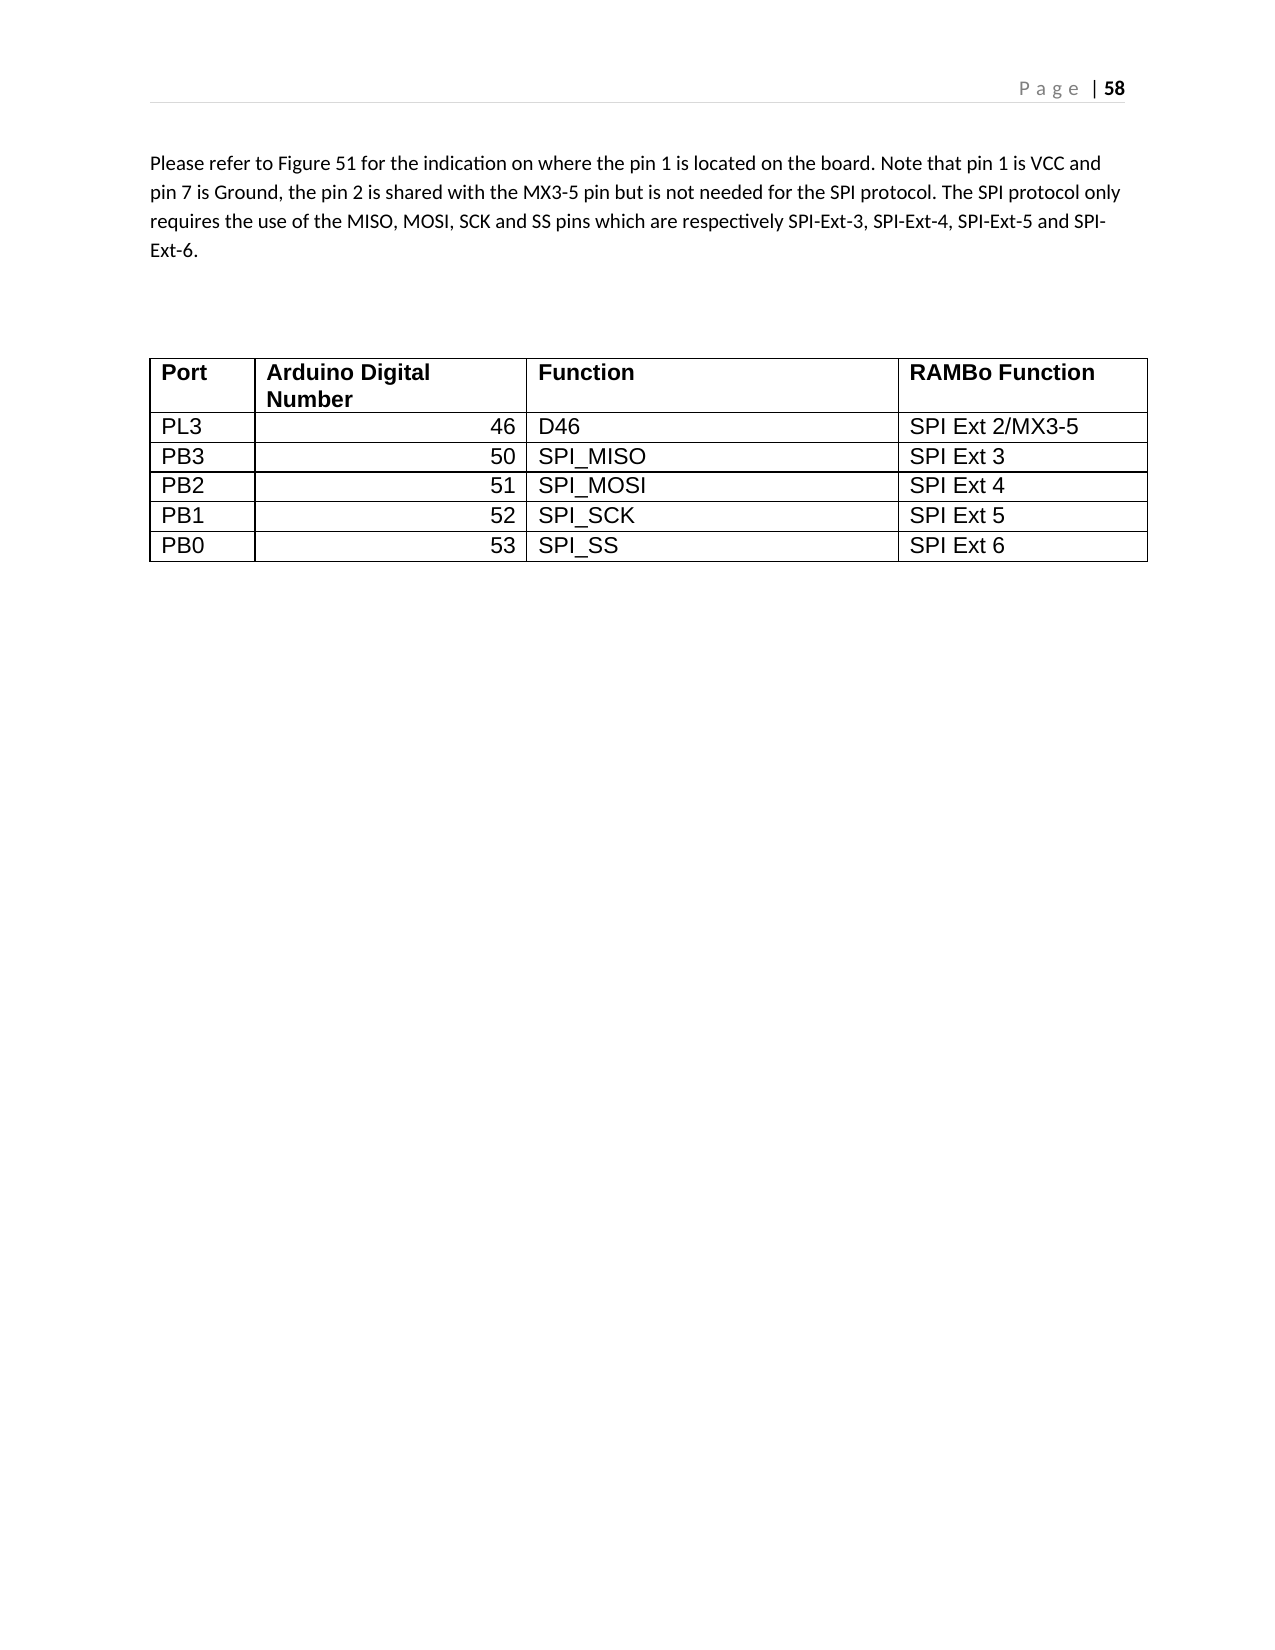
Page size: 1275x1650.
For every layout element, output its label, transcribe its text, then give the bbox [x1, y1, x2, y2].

table_cell SPI_SS [527, 532, 898, 561]
table_cell SPI_MOSI [527, 473, 898, 501]
table_cell PB1 [151, 502, 254, 531]
table_header Function [527, 359, 898, 412]
table_cell SPI Ext 3 [899, 443, 1147, 471]
table_cell PB0 [151, 532, 254, 561]
table_cell 50 [256, 443, 526, 471]
table_cell 46 [256, 413, 526, 442]
table_cell PB2 [151, 473, 254, 501]
table_cell 51 [256, 473, 526, 501]
table_cell SPI Ext 5 [899, 502, 1147, 531]
table_cell SPI_MISO [527, 443, 898, 471]
table_cell SPI Ext 2/MX3-5 [899, 413, 1147, 442]
table_cell SPI Ext 4 [899, 473, 1147, 501]
table_cell PL3 [151, 413, 254, 442]
table_cell PB3 [151, 443, 254, 471]
table_cell D46 [527, 413, 898, 442]
table_cell 53 [256, 532, 526, 561]
table_header RAMBo Function [899, 359, 1147, 412]
text Please refer to Figure 51 for the indication on where the pin 1 is located on the board. Note that pin 1 is VCC and pin 7 is Ground, the pin 2 is shared with the MX3-5 pin but is not needed for the SPI protocol. The SPI protocol only requires the use of the MISO, MOSI, SCK and SS pins which are respectively SPI-Ext-3, SPI-Ext-4, SPI-Ext-5 and SPI-Ext-6. [150, 150, 1125, 263]
table_header Arduino Digital Number [256, 359, 526, 412]
table_cell SPI_SCK [527, 502, 898, 531]
table_cell 52 [256, 502, 526, 531]
table_header Port [151, 359, 254, 412]
table_cell SPI Ext 6 [899, 532, 1147, 561]
